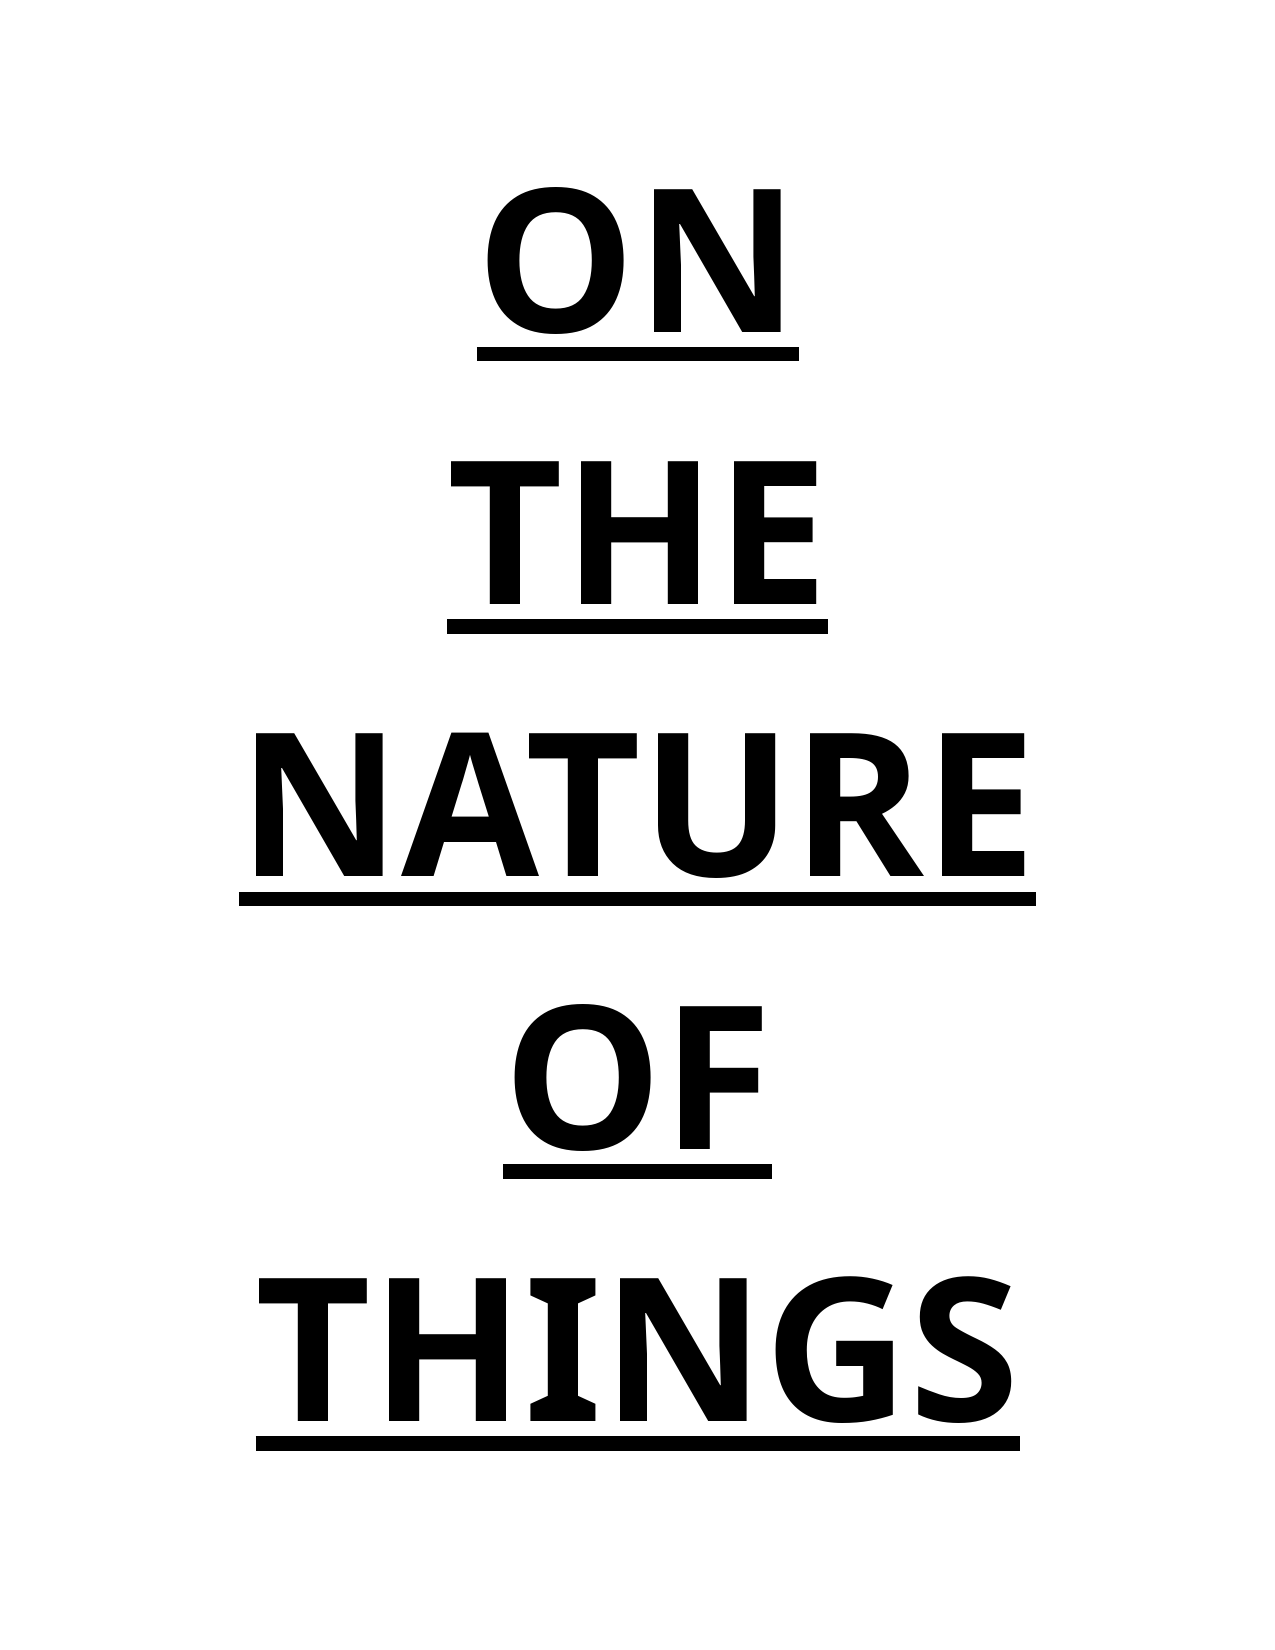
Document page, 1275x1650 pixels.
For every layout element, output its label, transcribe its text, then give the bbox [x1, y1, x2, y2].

text THINGS [118, 1208, 1157, 1480]
text NATURE [118, 663, 1157, 935]
text OF [118, 935, 1157, 1208]
text ON [118, 118, 1157, 391]
text THE [118, 391, 1157, 663]
